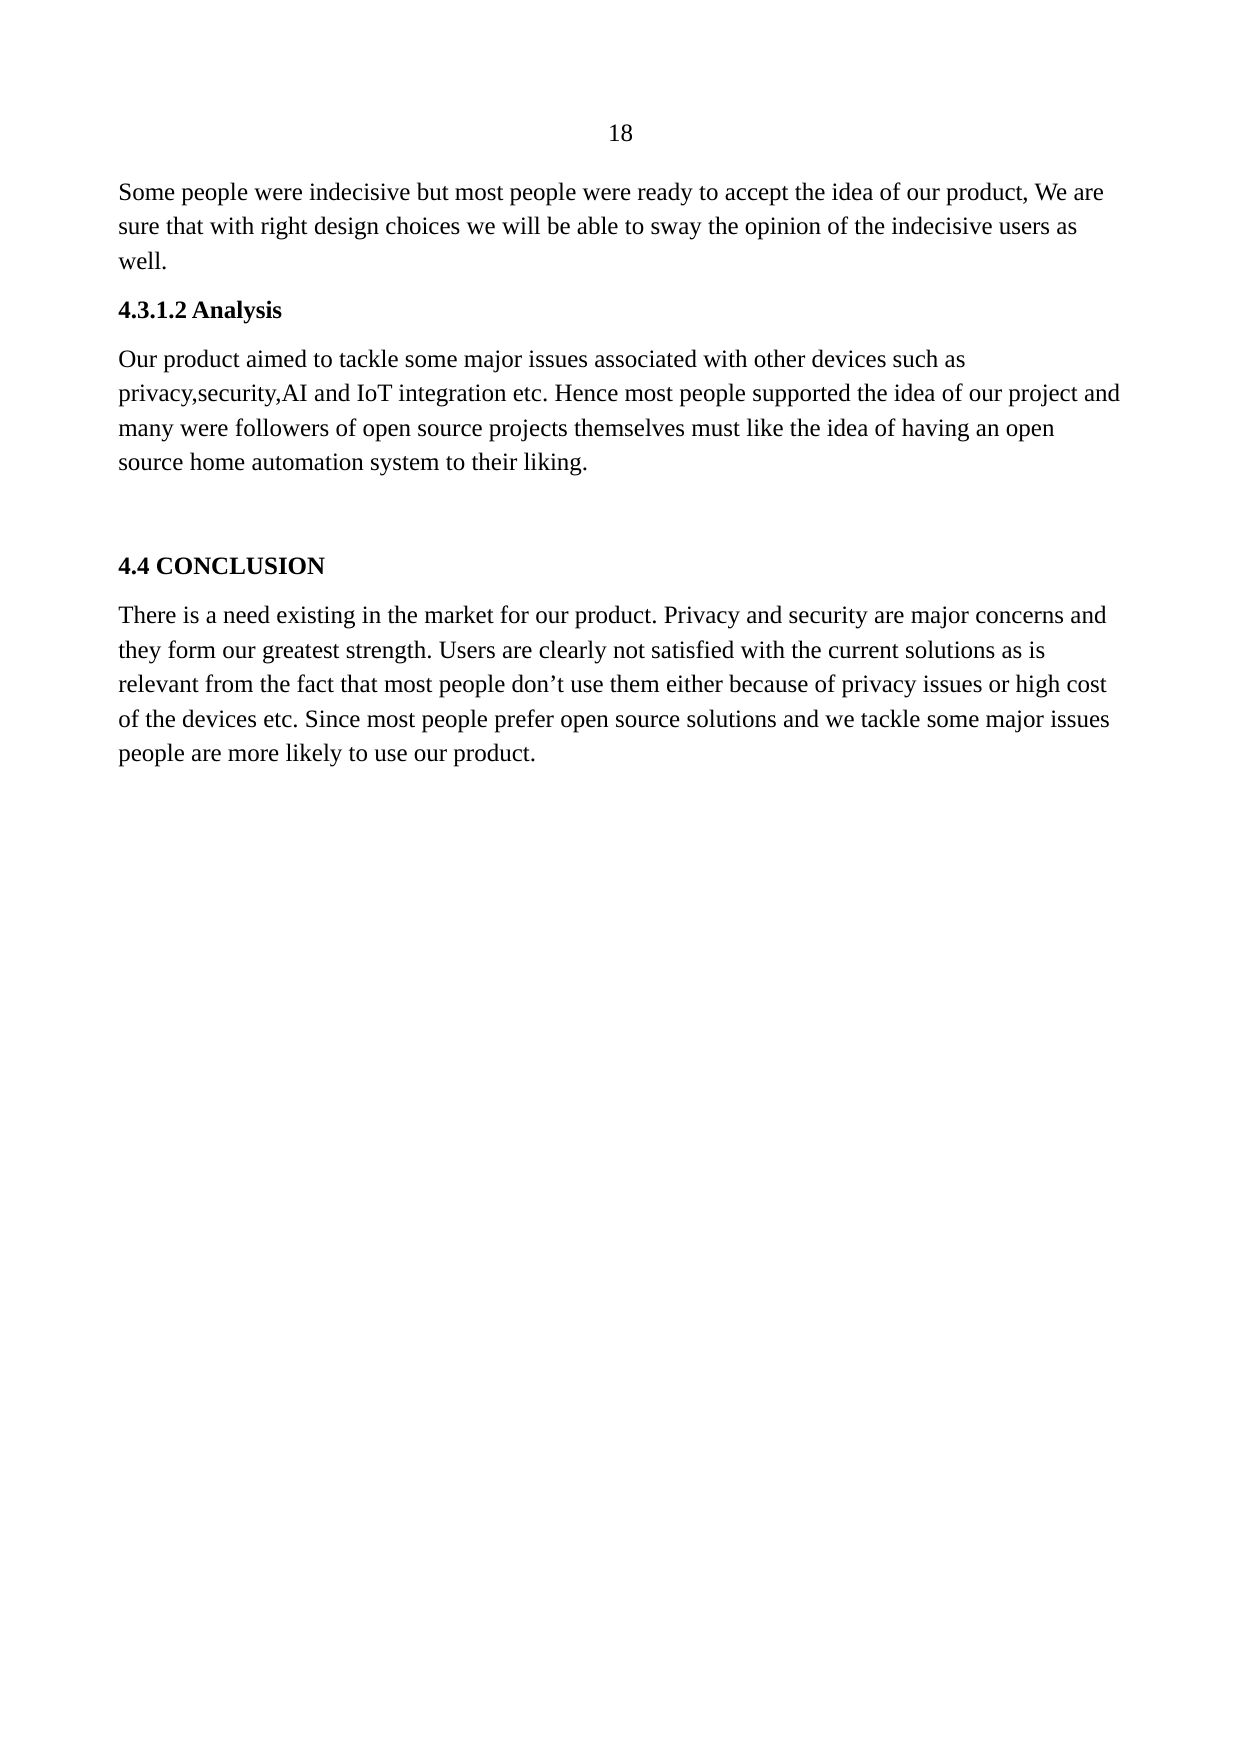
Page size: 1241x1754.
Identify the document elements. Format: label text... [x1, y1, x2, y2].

text Our product aimed to tackle some major issues associated with other devices such as privacy,security,AI and IoT integration etc. Hence most people supported the idea of our project and many were followers of open source projects themselves must like the idea of having an open source home automation system to their liking. [118, 344, 1122, 476]
text 4.4 CONCLUSION [118, 551, 1122, 580]
text 4.3.1.2 Analysis [118, 295, 1122, 324]
text Some people were indecisive but most people were ready to accept the idea of our product, We are sure that with right design choices we will be able to sway the opinion of the indecisive users as well. [118, 177, 1122, 274]
text There is a need existing in the market for our product. Privacy and security are major concerns and they form our greatest strength. Users are clearly not satisfied with the current solutions as is relevant from the fact that most people don’t use them either because of privacy issues or high cost of the devices etc. Since most people prefer open source solutions and we tackle some major issues people are more likely to use our product. [118, 600, 1122, 767]
